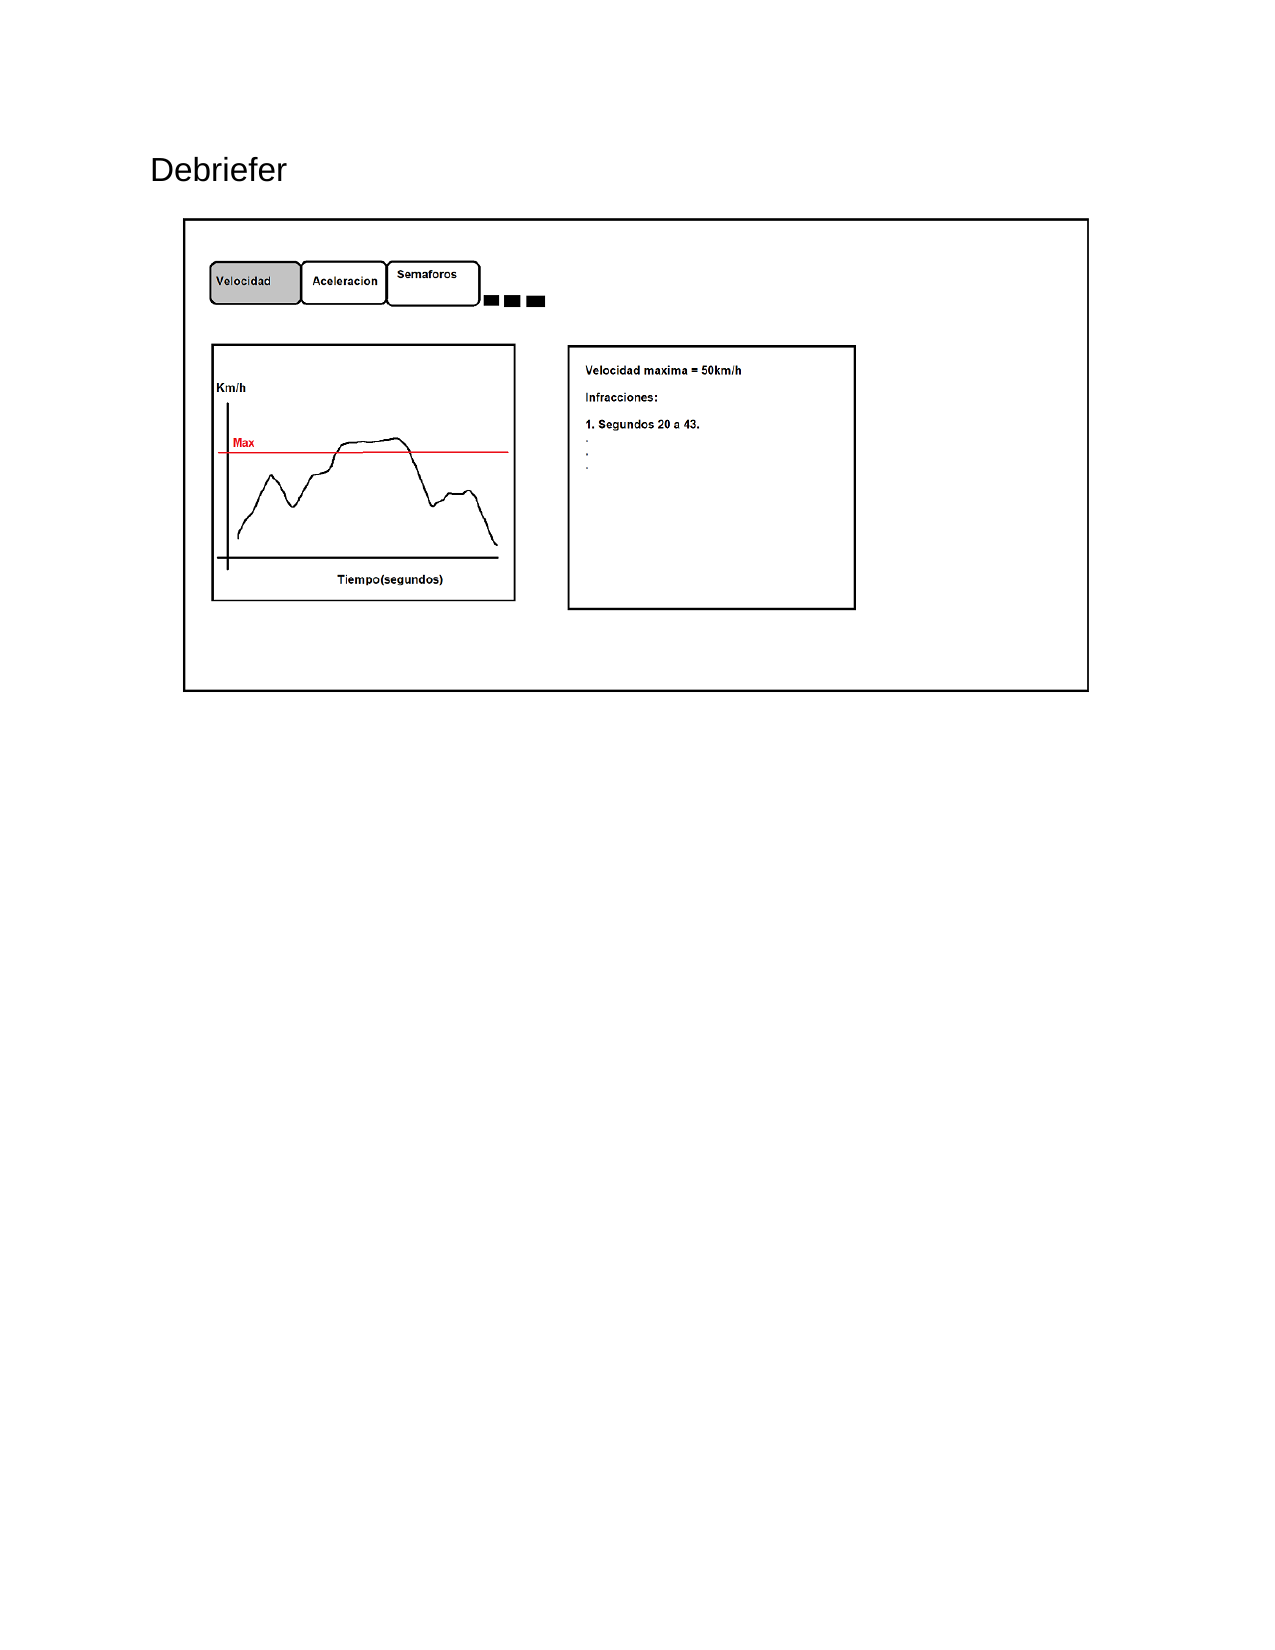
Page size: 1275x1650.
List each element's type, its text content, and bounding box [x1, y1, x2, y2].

picture [150, 201, 1125, 716]
subtitle Debriefer [150, 150, 1125, 188]
